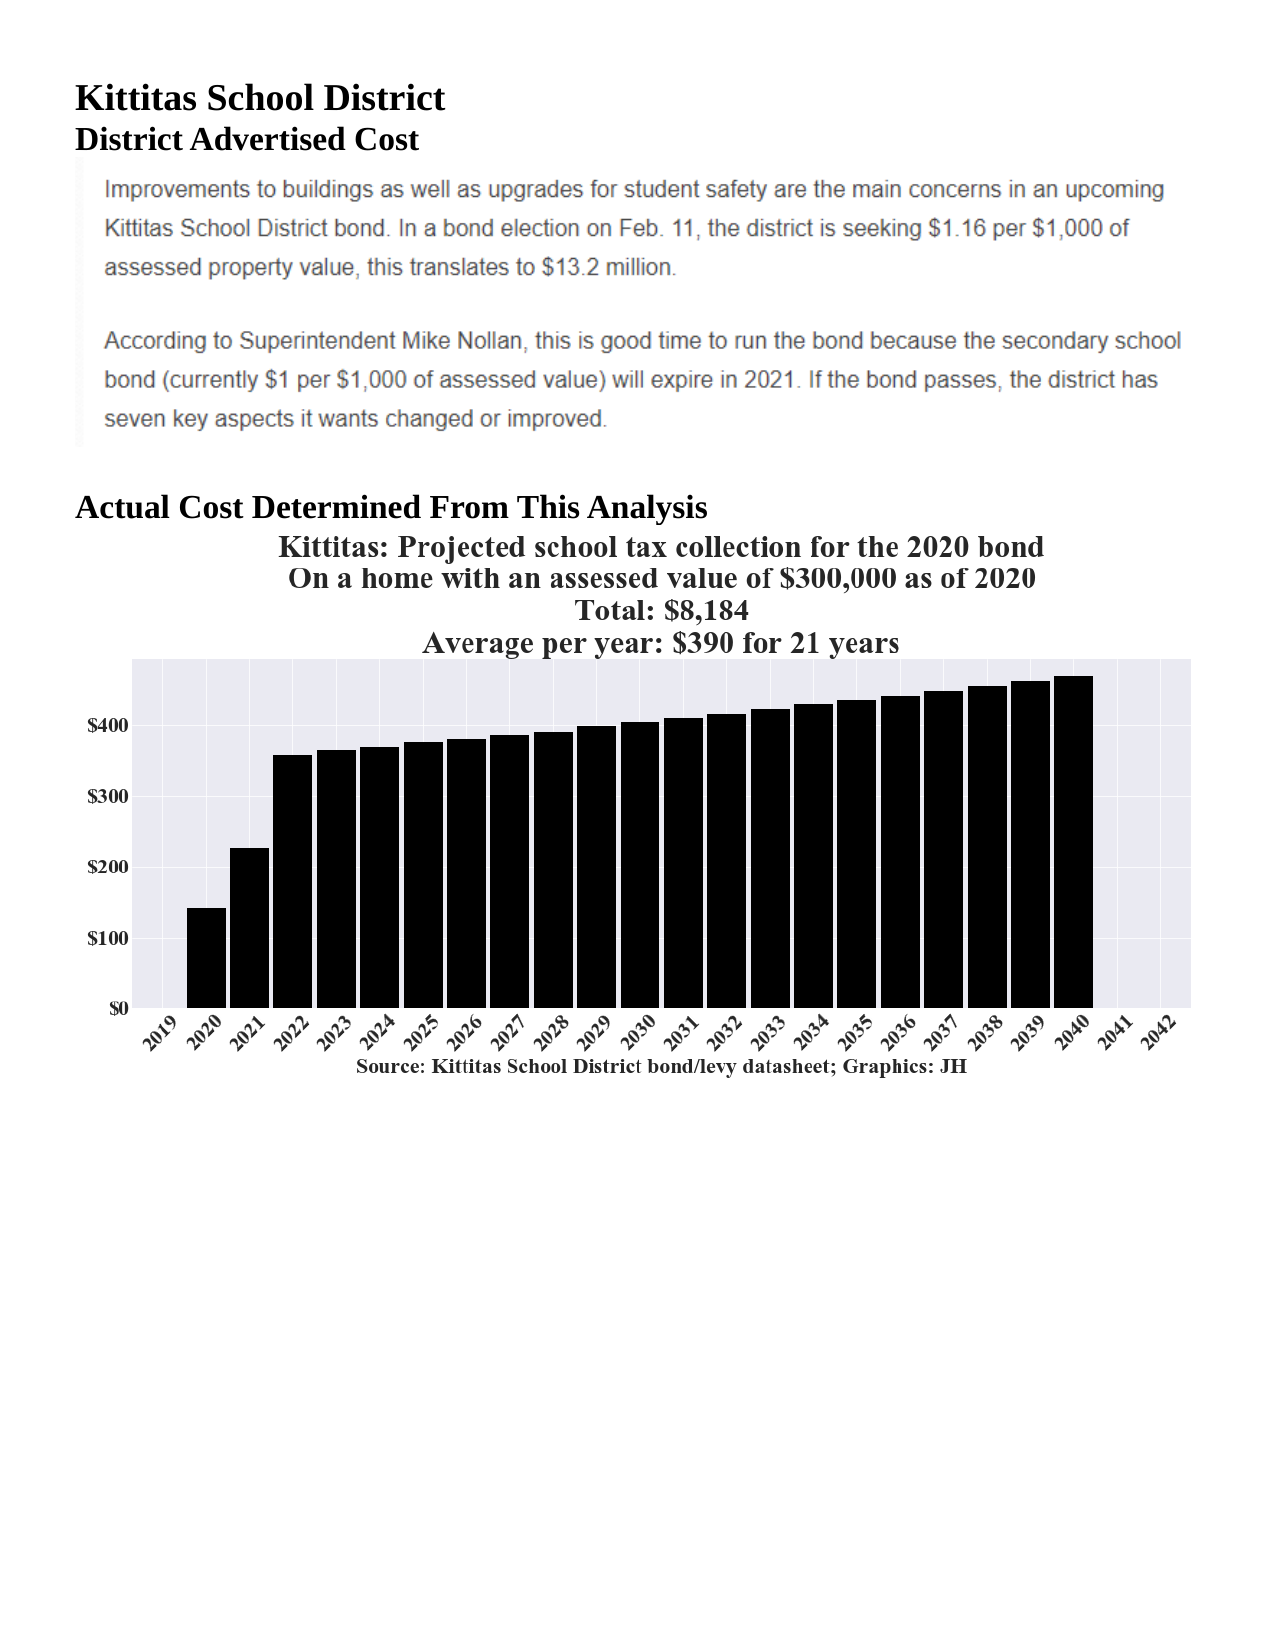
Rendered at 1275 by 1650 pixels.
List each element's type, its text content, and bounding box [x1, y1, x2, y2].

picture [75, 157, 1200, 447]
picture [75, 525, 1200, 1088]
subtitle Actual Cost Determined From This Analysis [75, 487, 1200, 525]
subtitle District Advertised Cost [75, 119, 1200, 157]
subtitle Kittitas School District [75, 75, 1200, 119]
